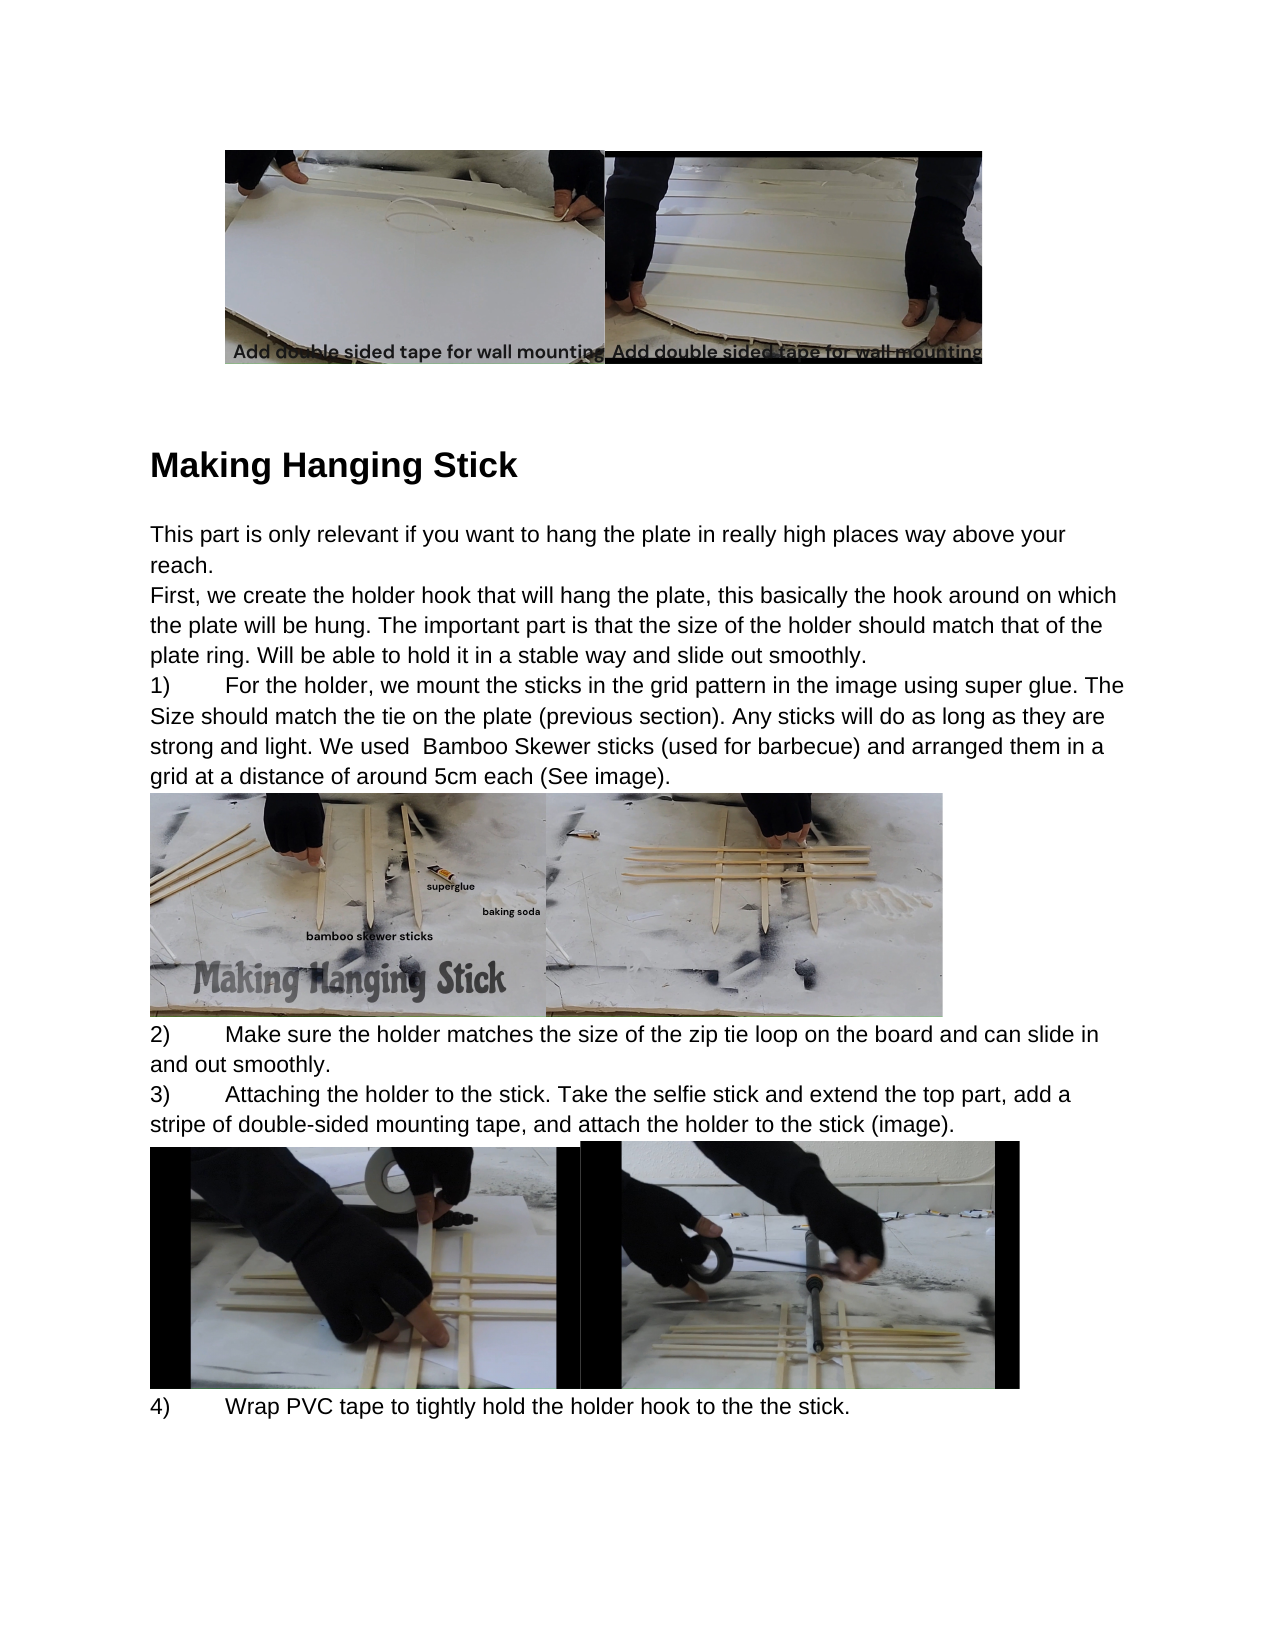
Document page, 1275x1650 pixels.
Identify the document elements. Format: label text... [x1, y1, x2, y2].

text This part is only relevant if you want to hang the plate in really high places way above your reach. [150, 521, 1125, 578]
list Make sure the holder matches the size of the zip tie loop on the board and can slide in and out smoothly. [150, 1021, 1125, 1077]
list Wrap PVC tape to tightly hold the holder hook to the the stick. [150, 1393, 1125, 1419]
picture [225, 150, 983, 364]
list For the holder, we mount the sticks in the grid pattern in the image using super glue. The Size should match the tie on the plate (previous section). Any sticks will do as long as they are strong and light. We used Bamboo Skewer sticks (used for barbecue) and arranged them in a grid at a distance of around 5cm each (See image). [150, 672, 1125, 789]
picture [150, 793, 943, 1017]
text Making Hanging Stick [150, 444, 1125, 485]
list Attaching the holder to the stick. Take the selfie stick and extend the top part, add a stripe of double-sided mounting tape, and attach the holder to the stick (image). [150, 1081, 1125, 1389]
picture [150, 1141, 1020, 1389]
text First, we create the holder hook that will hang the plate, this basically the hook around on which the plate will be hung. The important part is that the size of the holder should match that of the plate ring. Will be able to hold it in a stable way and slide out smoothly. [150, 582, 1125, 669]
